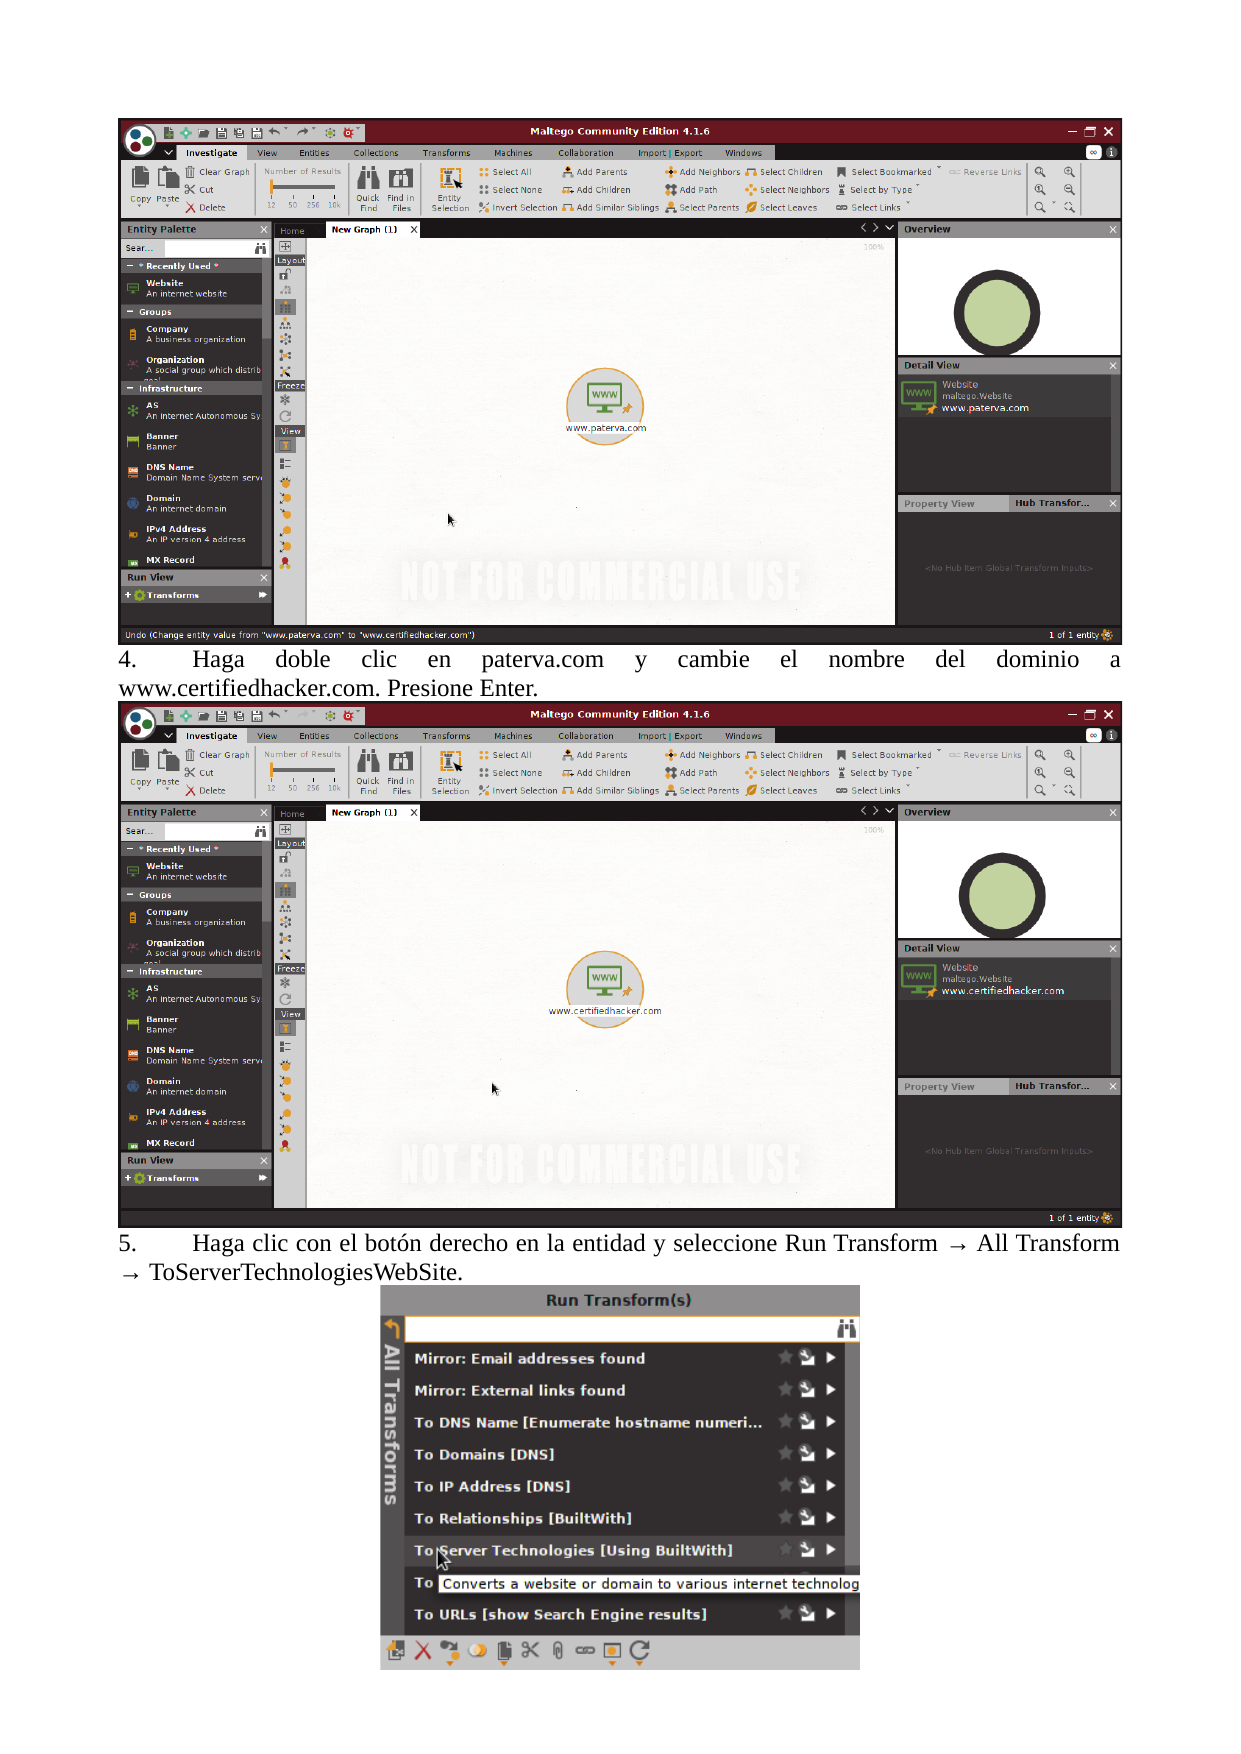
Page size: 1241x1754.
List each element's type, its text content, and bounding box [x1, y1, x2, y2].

picture [118, 701, 1123, 1228]
text 4. Haga doble clic en paterva.com y cambie el nombre del dominio a www.certifiedhacker.com. Presione Enter. [118, 645, 1122, 701]
picture [118, 118, 1123, 645]
picture [380, 1285, 860, 1670]
text 5. Haga clic con el botón derecho en la entidad y seleccione Run Transform → All Transform → ToServerTechnologiesWebSite. [118, 1228, 1122, 1285]
